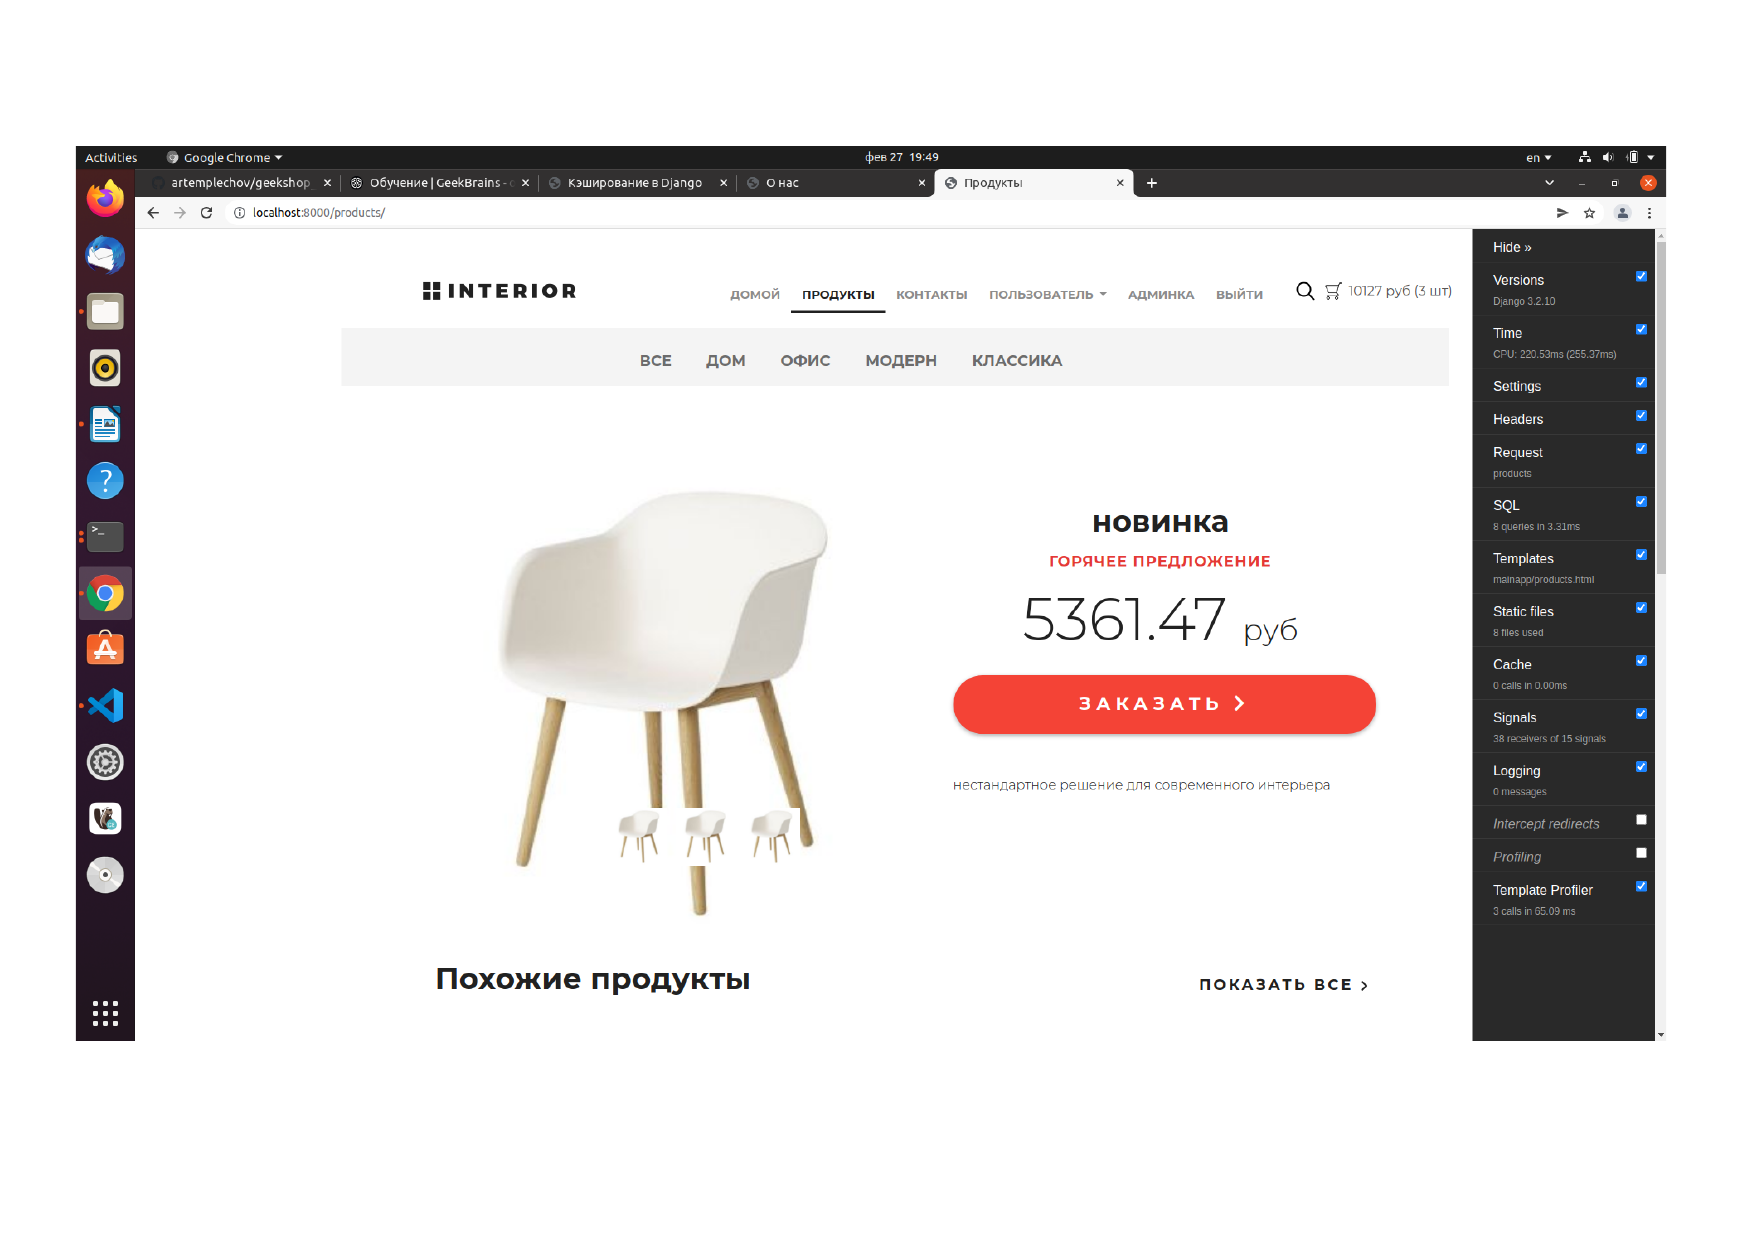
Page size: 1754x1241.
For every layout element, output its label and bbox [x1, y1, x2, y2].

picture [75, 146, 1667, 1041]
